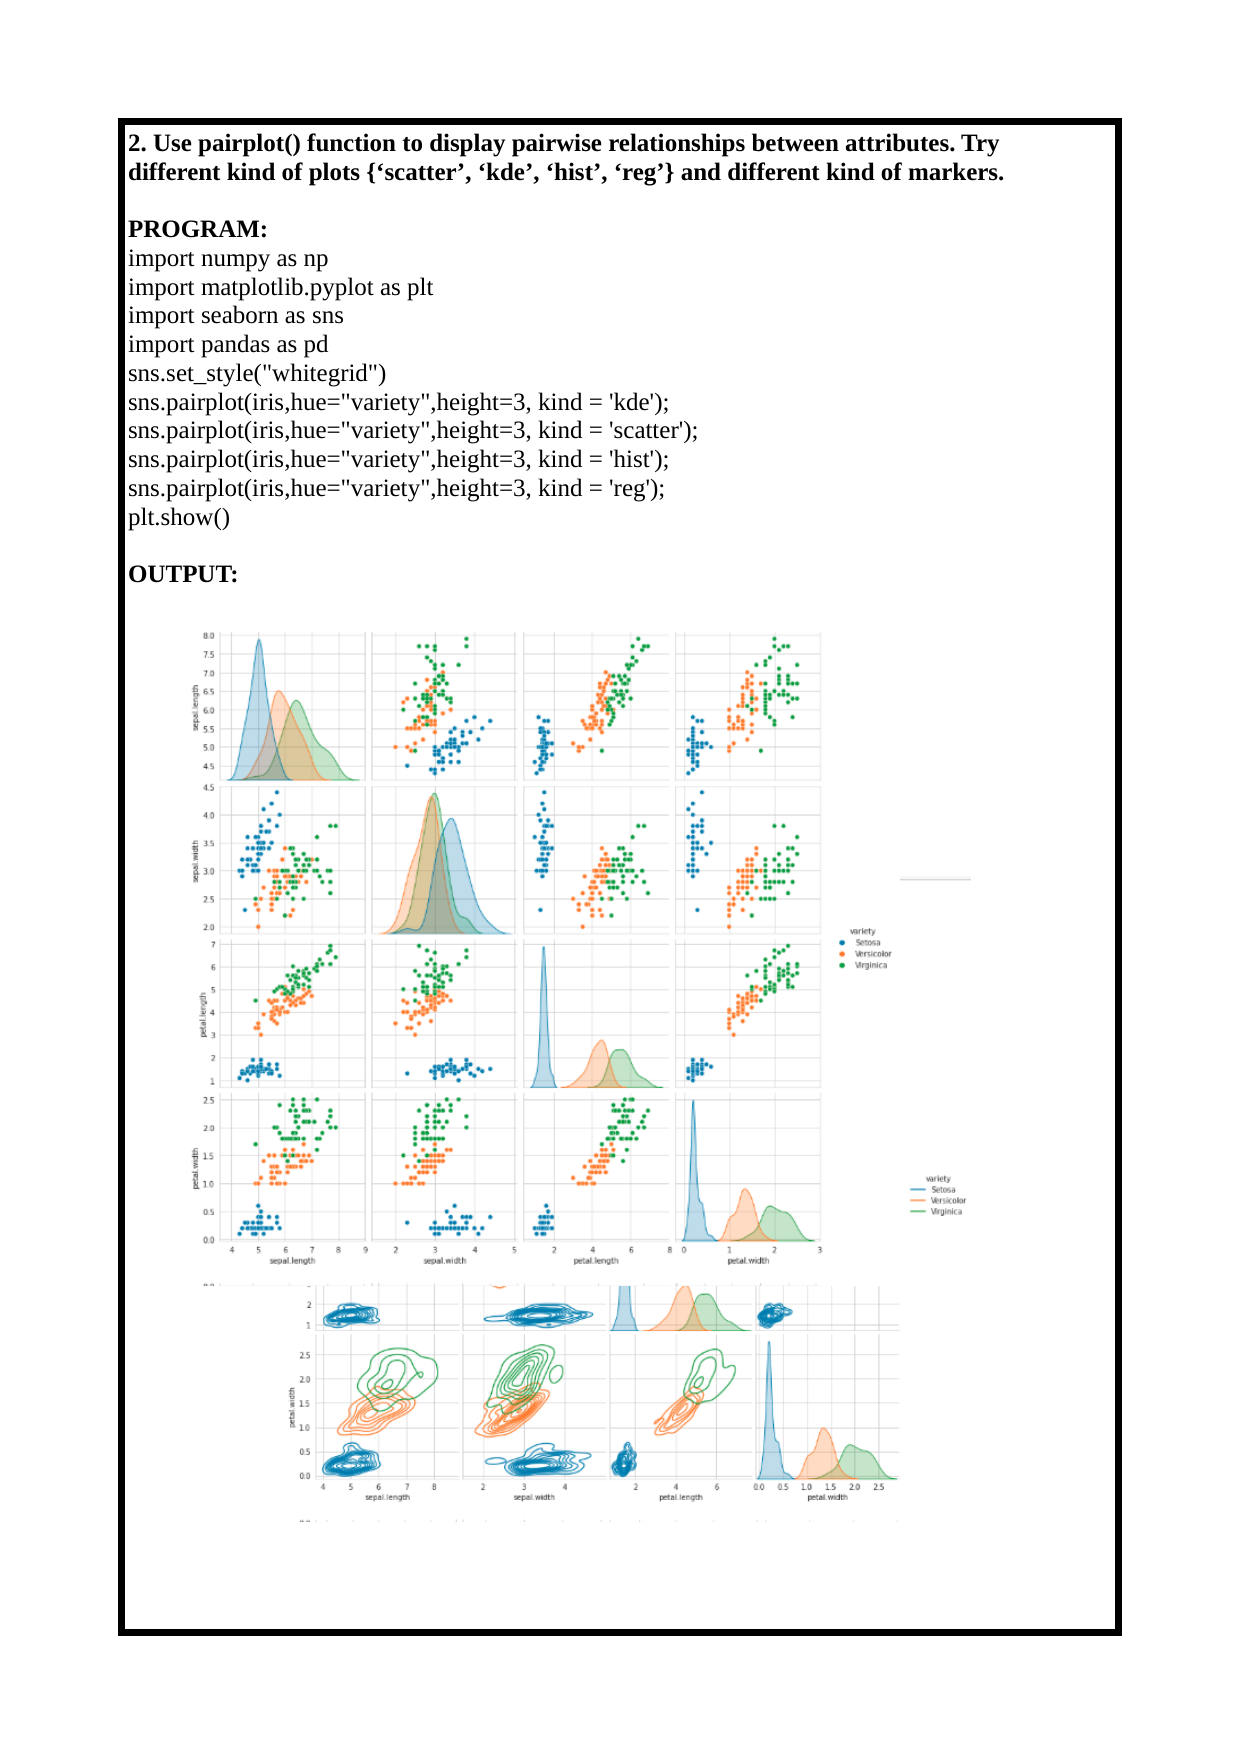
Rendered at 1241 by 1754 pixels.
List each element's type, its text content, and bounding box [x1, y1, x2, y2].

text 2. Use pairplot() function to display pairwise relationships between attributes. Try [128, 128, 1112, 157]
text plt.show() [128, 502, 1112, 530]
text sns.pairplot(iris,hue="variety",height=3, kind = 'scatter'); [128, 415, 1112, 444]
text PROGRAM: [128, 214, 1112, 243]
text sns.pairplot(iris,hue="variety",height=3, kind = 'reg'); [128, 473, 1112, 502]
text import pandas as pd [128, 329, 1112, 358]
text different kind of plots {‘scatter’, ‘kde’, ‘hist’, ‘reg’} and different kind of markers. [128, 157, 1112, 185]
text import matplotlib.pyplot as plt [128, 272, 1112, 300]
text sns.pairplot(iris,hue="variety",height=3, kind = 'kde'); [128, 387, 1112, 415]
text import numpy as np [128, 243, 1112, 272]
picture [166, 632, 971, 1522]
text OUTPUT: [128, 559, 1112, 588]
text sns.pairplot(iris,hue="variety",height=3, kind = 'hist'); [128, 444, 1112, 473]
text import seaborn as sns [128, 300, 1112, 329]
text sns.set_style("whitegrid") [128, 358, 1112, 387]
